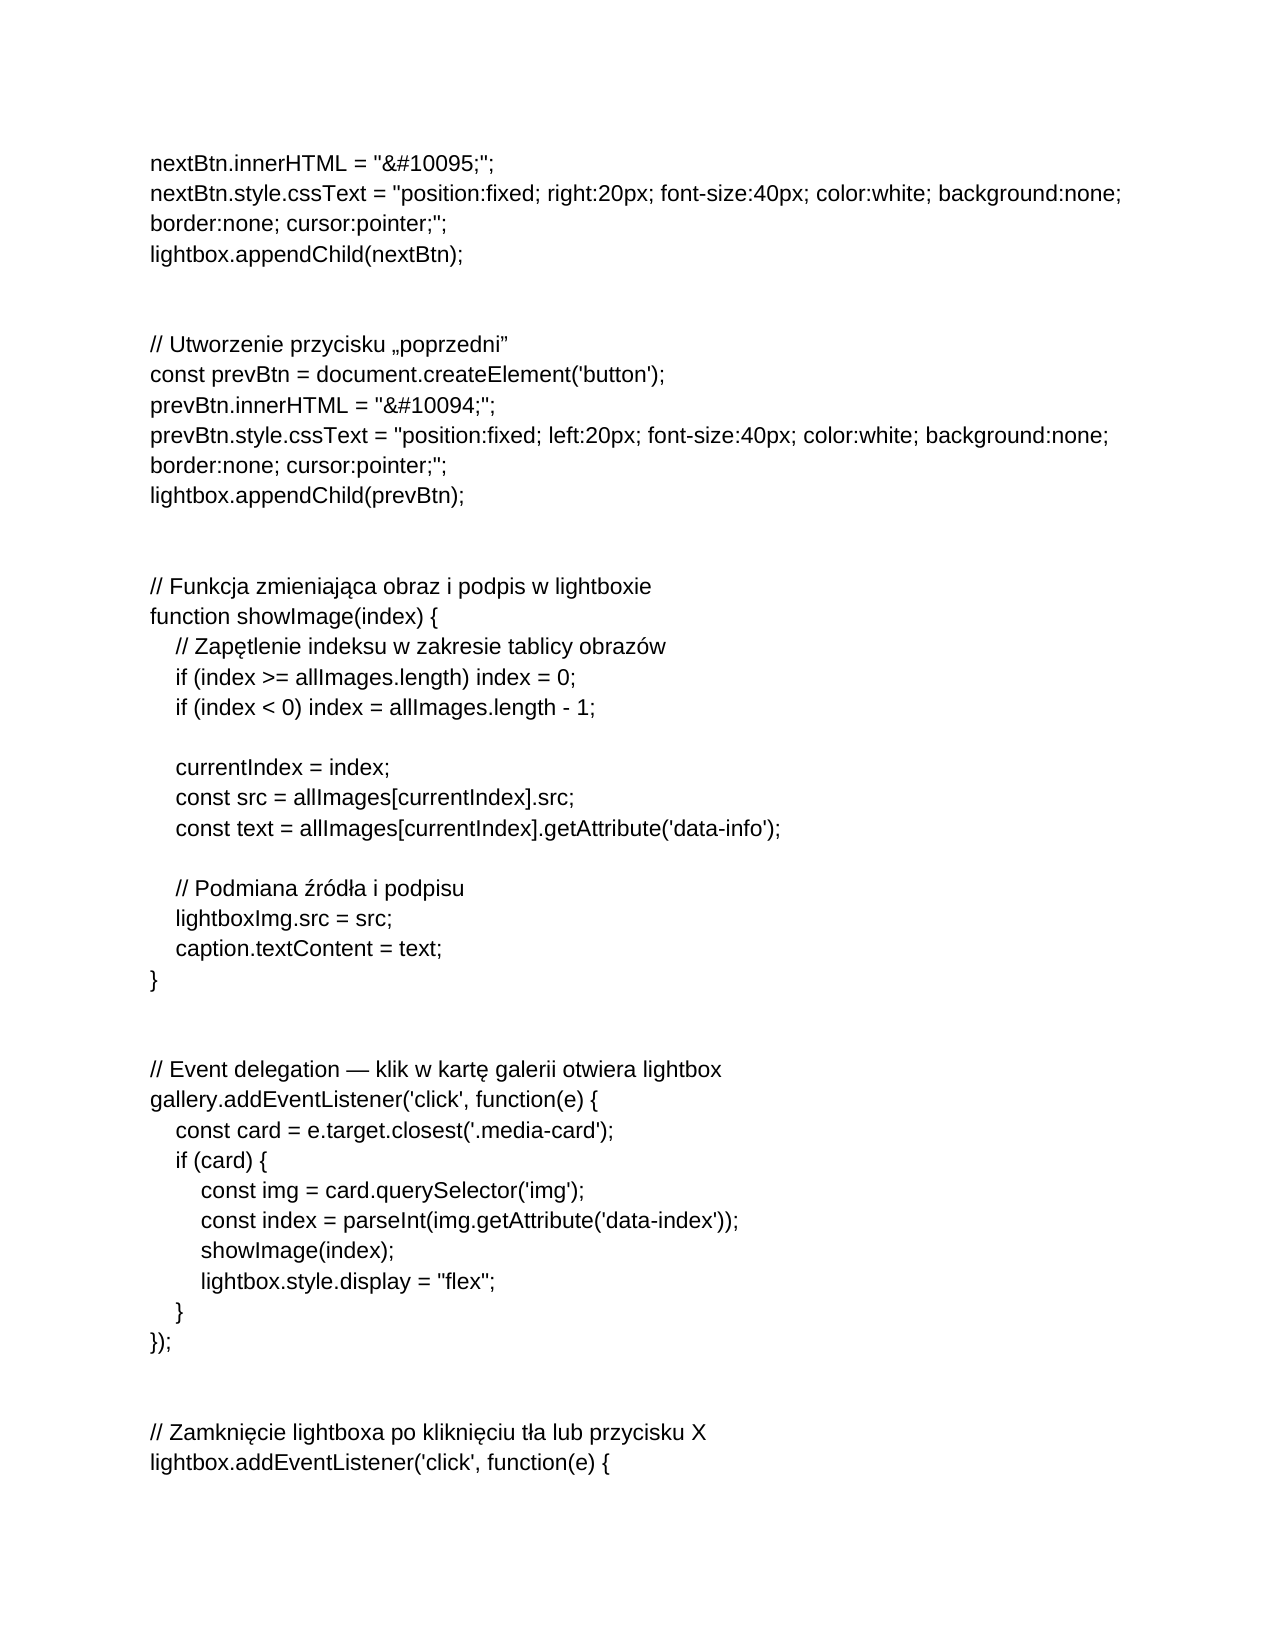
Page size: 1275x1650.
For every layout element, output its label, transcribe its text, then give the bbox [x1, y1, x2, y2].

text function showImage(index) { [150, 603, 1125, 629]
text }); [150, 1328, 1125, 1354]
text // Zamknięcie lightboxa po kliknięciu tła lub przycisku X [150, 1419, 1125, 1445]
text // Funkcja zmieniająca obraz i podpis w lightboxie [150, 573, 1125, 599]
text lightbox.appendChild(nextBtn); [150, 241, 1125, 267]
text const text = allImages[currentIndex].getAttribute('data-info'); [150, 814, 1125, 841]
text caption.textContent = text; [150, 935, 1125, 962]
text lightboxImg.src = src; [150, 905, 1125, 932]
text prevBtn.style.cssText = "position:fixed; left:20px; font-size:40px; color:white; background:none; border:none; cursor:pointer;"; [150, 422, 1125, 478]
text } [150, 966, 1125, 992]
text // Podmiana źródła i podpisu [150, 875, 1125, 901]
text lightbox.addEventListener('click', function(e) { [150, 1449, 1125, 1475]
text const index = parseInt(img.getAttribute('data-index')); [150, 1207, 1125, 1234]
text // Event delegation — klik w kartę galerii otwiera lightbox [150, 1056, 1125, 1083]
text const card = e.target.closest('.media-card'); [150, 1117, 1125, 1143]
text const img = card.querySelector('img'); [150, 1177, 1125, 1203]
text // Utworzenie przycisku „poprzedni” [150, 331, 1125, 358]
text if (index < 0) index = allImages.length - 1; [150, 694, 1125, 720]
text const prevBtn = document.createElement('button'); [150, 361, 1125, 388]
text nextBtn.style.cssText = "position:fixed; right:20px; font-size:40px; color:white; background:none; border:none; cursor:pointer;"; [150, 180, 1125, 237]
text prevBtn.innerHTML = "&#10094;"; [150, 392, 1125, 418]
text gallery.addEventListener('click', function(e) { [150, 1086, 1125, 1113]
text // Zapętlenie indeksu w zakresie tablicy obrazów [150, 633, 1125, 660]
text lightbox.style.display = "flex"; [150, 1268, 1125, 1294]
text const src = allImages[currentIndex].src; [150, 784, 1125, 811]
text if (card) { [150, 1147, 1125, 1173]
text currentIndex = index; [150, 754, 1125, 781]
text nextBtn.innerHTML = "&#10095;"; [150, 150, 1125, 176]
text lightbox.appendChild(prevBtn); [150, 482, 1125, 509]
text showImage(index); [150, 1237, 1125, 1264]
text if (index >= allImages.length) index = 0; [150, 663, 1125, 690]
text } [150, 1298, 1125, 1324]
